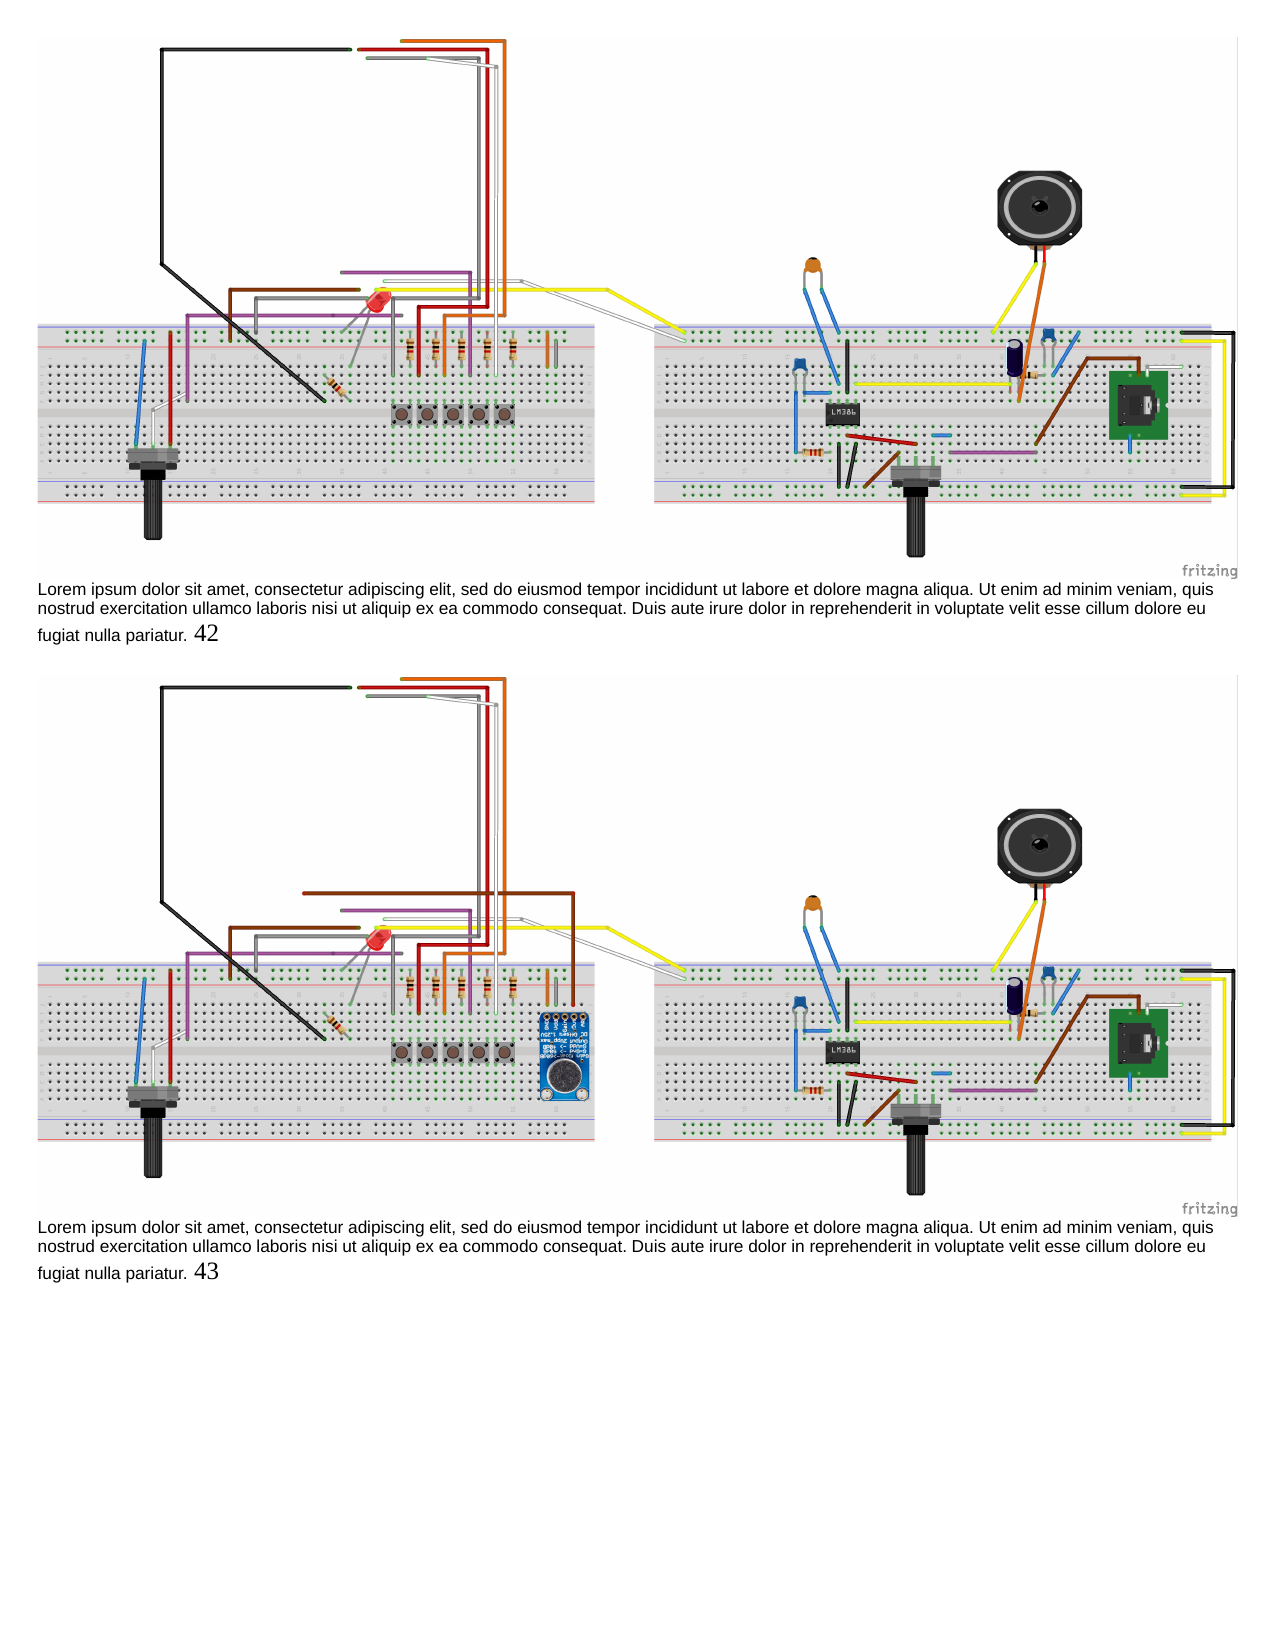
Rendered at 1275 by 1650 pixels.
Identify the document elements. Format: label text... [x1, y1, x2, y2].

picture [37, 675, 1238, 1217]
text Lorem ipsum dolor sit amet, consectetur adipiscing elit, sed do eiusmod tempor incididunt ut labore et dolore magna aliqua. Ut enim ad minim veniam, quis nostrud exercitation ullamco laboris nisi ut aliquip ex ea commodo consequat. Duis aute irure dolor in reprehenderit in voluptate velit esse cillum dolore eu fugiat nulla pariatur. 43 [37, 1217, 1237, 1285]
text Lorem ipsum dolor sit amet, consectetur adipiscing elit, sed do eiusmod tempor incididunt ut labore et dolore magna aliqua. Ut enim ad minim veniam, quis nostrud exercitation ullamco laboris nisi ut aliquip ex ea commodo consequat. Duis aute irure dolor in reprehenderit in voluptate velit esse cillum dolore eu fugiat nulla pariatur. 42 [37, 579, 1237, 647]
picture [37, 37, 1238, 579]
